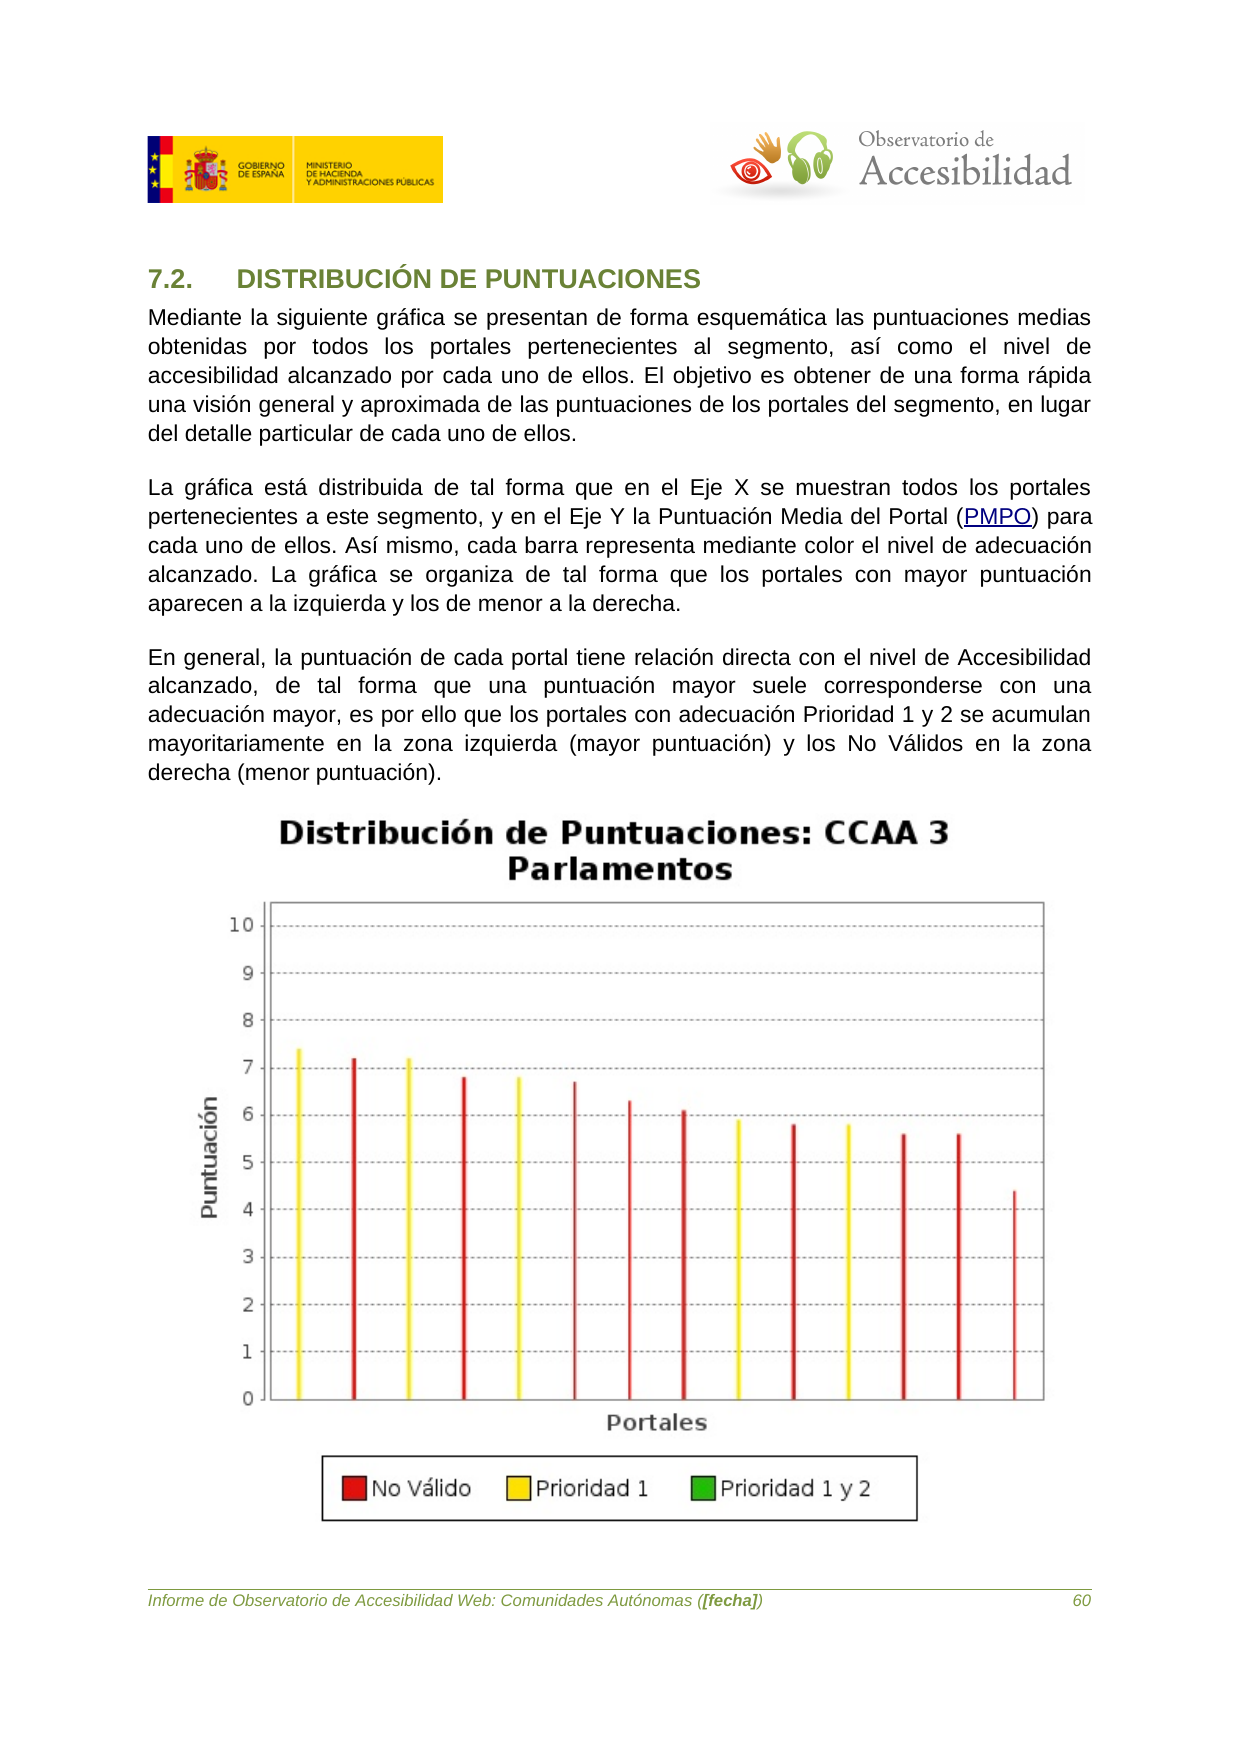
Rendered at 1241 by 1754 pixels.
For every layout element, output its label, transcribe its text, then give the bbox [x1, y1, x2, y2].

picture [710, 122, 1086, 205]
list Distribución de puntuaciones [148, 263, 1092, 294]
text La gráfica está distribuida de tal forma que en el Eje X se muestran todos los portales pertenecientes a este segmento, y en el Eje Y la Puntuación Media del Portal (PMPO) para cada uno de ellos. Así mismo, cada barra representa mediante color el nivel de adecuación alcanzado. La gráfica se organiza de tal forma que los portales con mayor puntuación aparecen a la izquierda y los de menor a la derecha. [148, 474, 1092, 616]
text Mediante la siguiente gráfica se presentan de forma esquemática las puntuaciones medias obtenidas por todos los portales pertenecientes al segmento, así como el nivel de accesibilidad alcanzado por cada uno de ellos. El objetivo es obtener de una forma rápida una visión general y aproximada de las puntuaciones de los portales del segmento, en lugar del detalle particular de cada uno de ellos. [148, 304, 1092, 446]
picture [147, 136, 443, 203]
text En general, la puntuación de cada portal tiene relación directa con el nivel de Accesibilidad alcanzado, de tal forma que una puntuación mayor suele corresponderse con una adecuación mayor, es por ello que los portales con adecuación Prioridad 1 y 2 se acumulan mayoritariamente en la zona izquierda (mayor puntuación) y los No Válidos en la zona derecha (menor puntuación). [148, 643, 1092, 786]
picture [178, 813, 1062, 1523]
